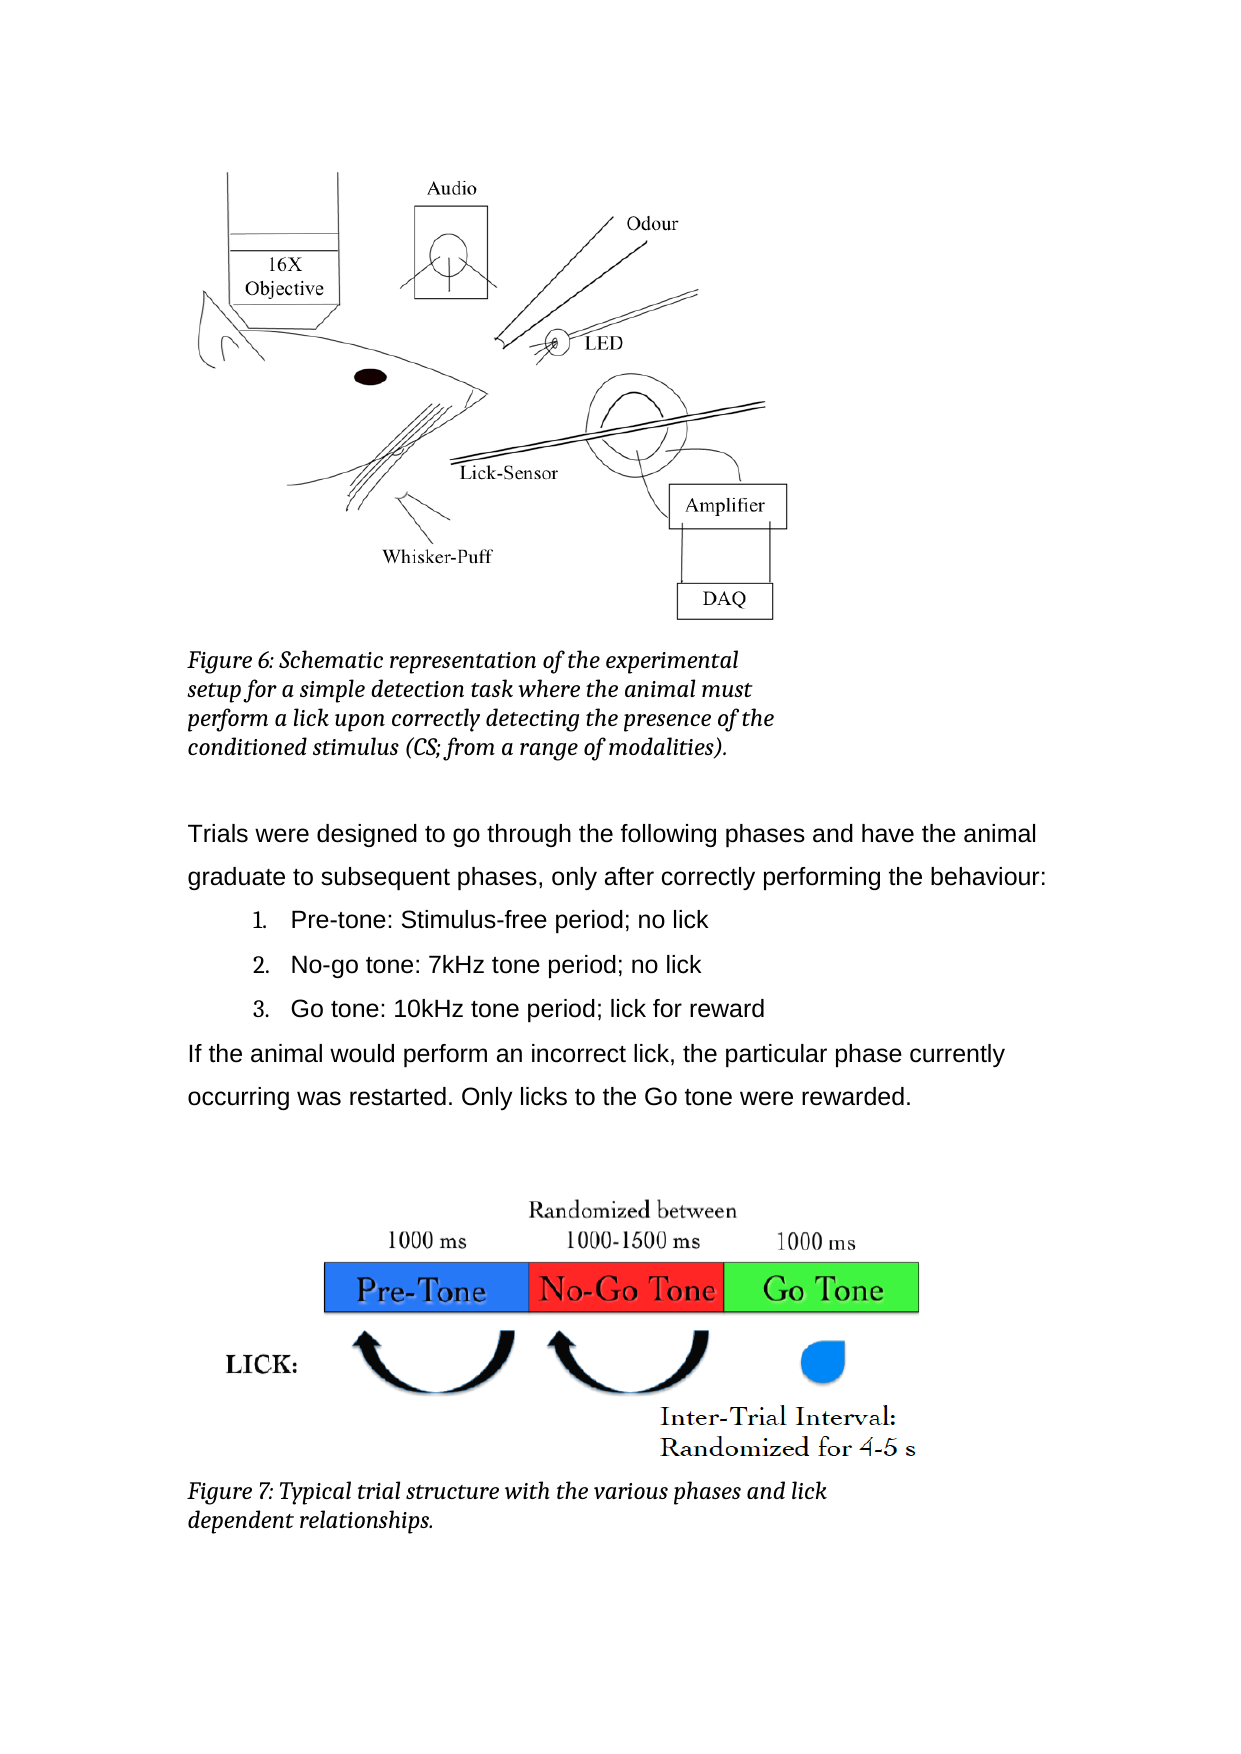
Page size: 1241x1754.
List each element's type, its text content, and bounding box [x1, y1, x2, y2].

text If the animal would perform an incorrect lick, the particular phase currently occurring was restarted. Only licks to the Go tone were rewarded. [187, 1039, 1053, 1111]
text Figure 6: Schematic representation of the experimental setup for a simple detection task where the animal must perform a lick upon correctly detecting the presence of the conditioned stimulus (CS; from a range of modalities). [187, 634, 796, 761]
picture [187, 162, 797, 634]
text Trials were designed to go through the following phases and have the animal graduate to subsequent phases, only after correctly performing the behaviour: [187, 819, 1053, 891]
list No-go tone: 7kHz tone period; no lick [253, 950, 1053, 979]
text Figure 7: Typical trial structure with the various phases and lick dependent relationships. [187, 1465, 924, 1535]
list Pre-tone: Stimulus-free period; no lick [253, 905, 1053, 935]
list Go tone: 10kHz tone period; lick for reward [253, 994, 1053, 1024]
picture [187, 1180, 925, 1465]
